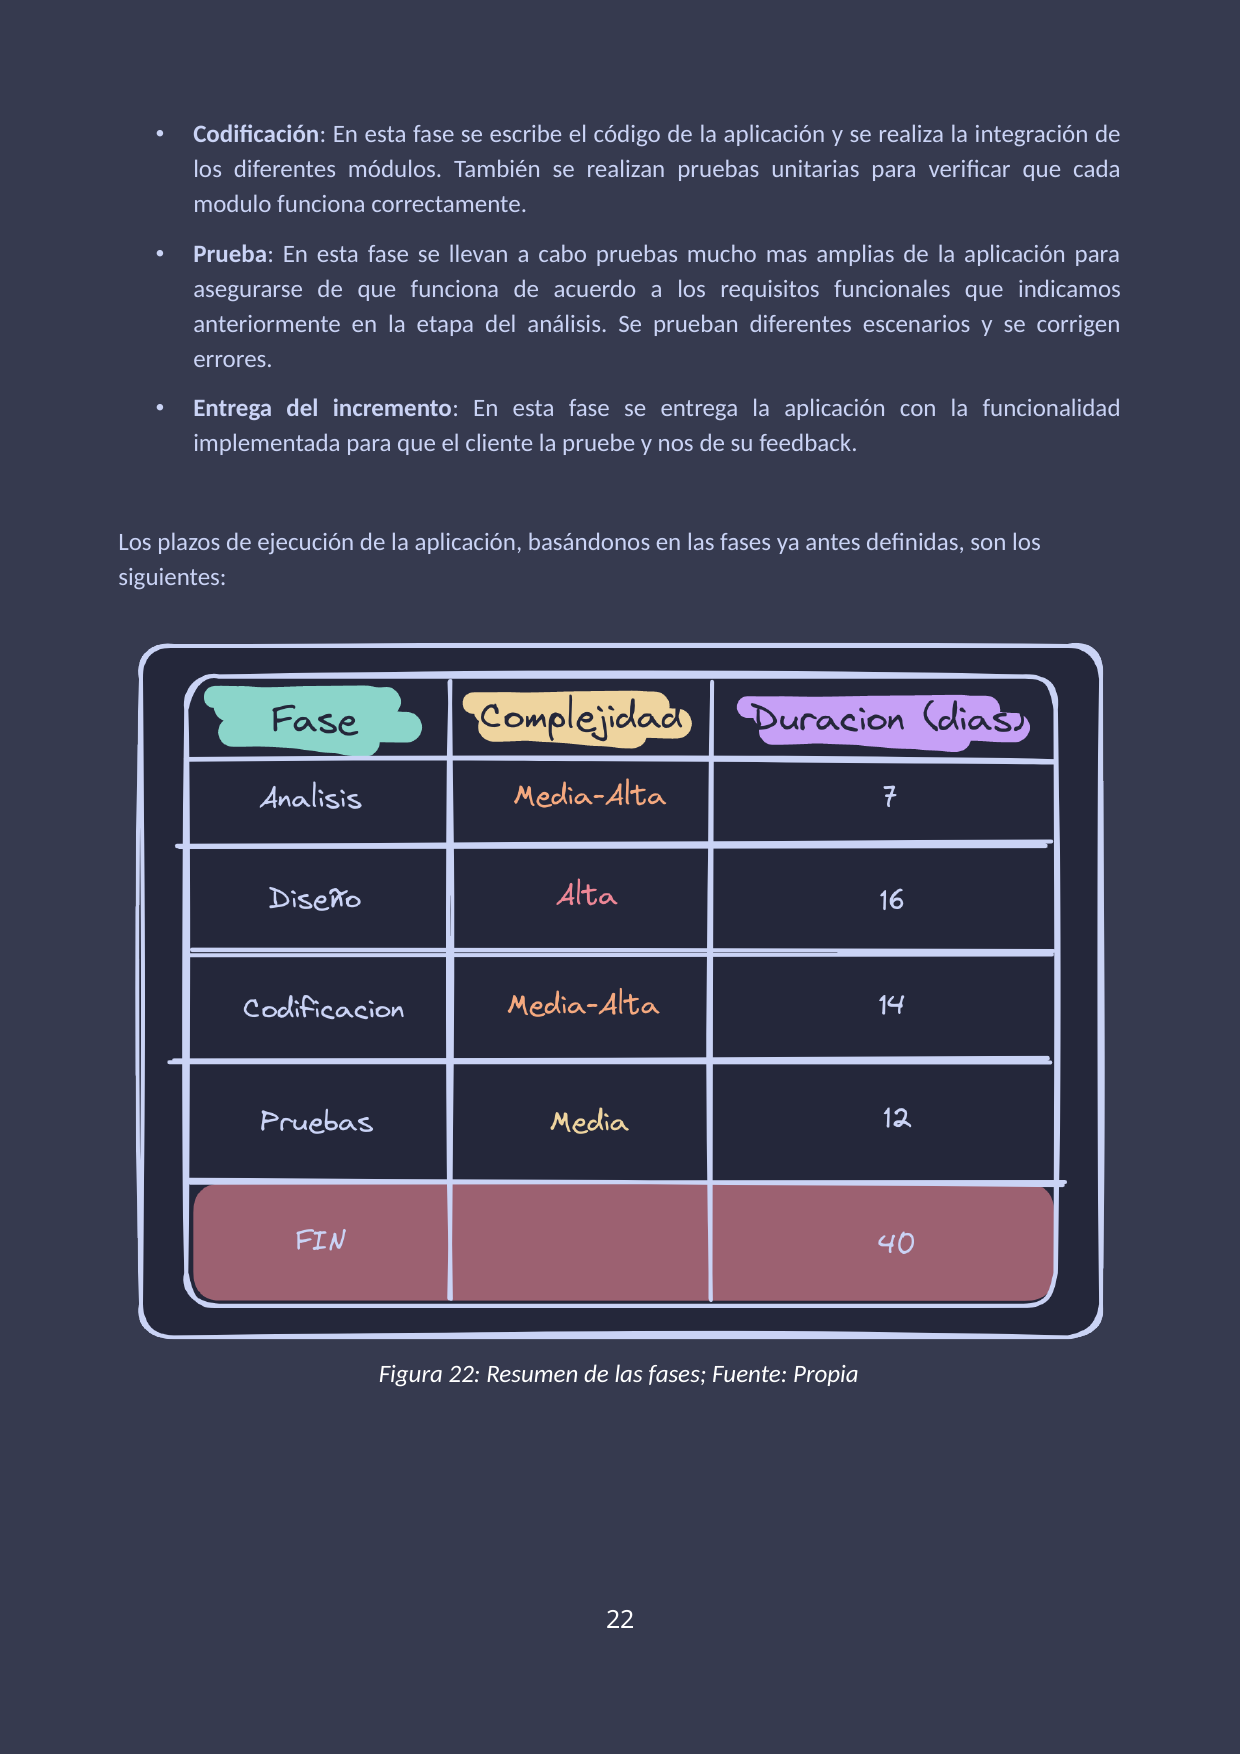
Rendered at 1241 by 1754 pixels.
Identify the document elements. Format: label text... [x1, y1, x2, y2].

text Los plazos de ejecución de la aplicación, basándonos en las fases ya antes definidas, son los siguientes: [118, 526, 1122, 592]
list Codificación: En esta fase se escribe el código de la aplicación y se realiza la integración de los diferentes módulos. También se realizan pruebas unitarias para verificar que cada modulo funciona correctamente. [156, 118, 1122, 219]
text Figura 22: Resumen de las fases; Fuente: Propia [118, 1359, 1122, 1389]
list Prueba: En esta fase se llevan a cabo pruebas mucho mas amplias de la aplicación para asegurarse de que funciona de acuerdo a los requisitos funcionales que indicamos anteriormente en la etapa del análisis. Se prueban diferentes escenarios y se corrigen errores. [156, 238, 1122, 373]
picture [118, 623, 1123, 1359]
list Entrega del incremento: En esta fase se entrega la aplicación con la funcionalidad implementada para que el cliente la pruebe y nos de su feedback. [156, 392, 1122, 458]
